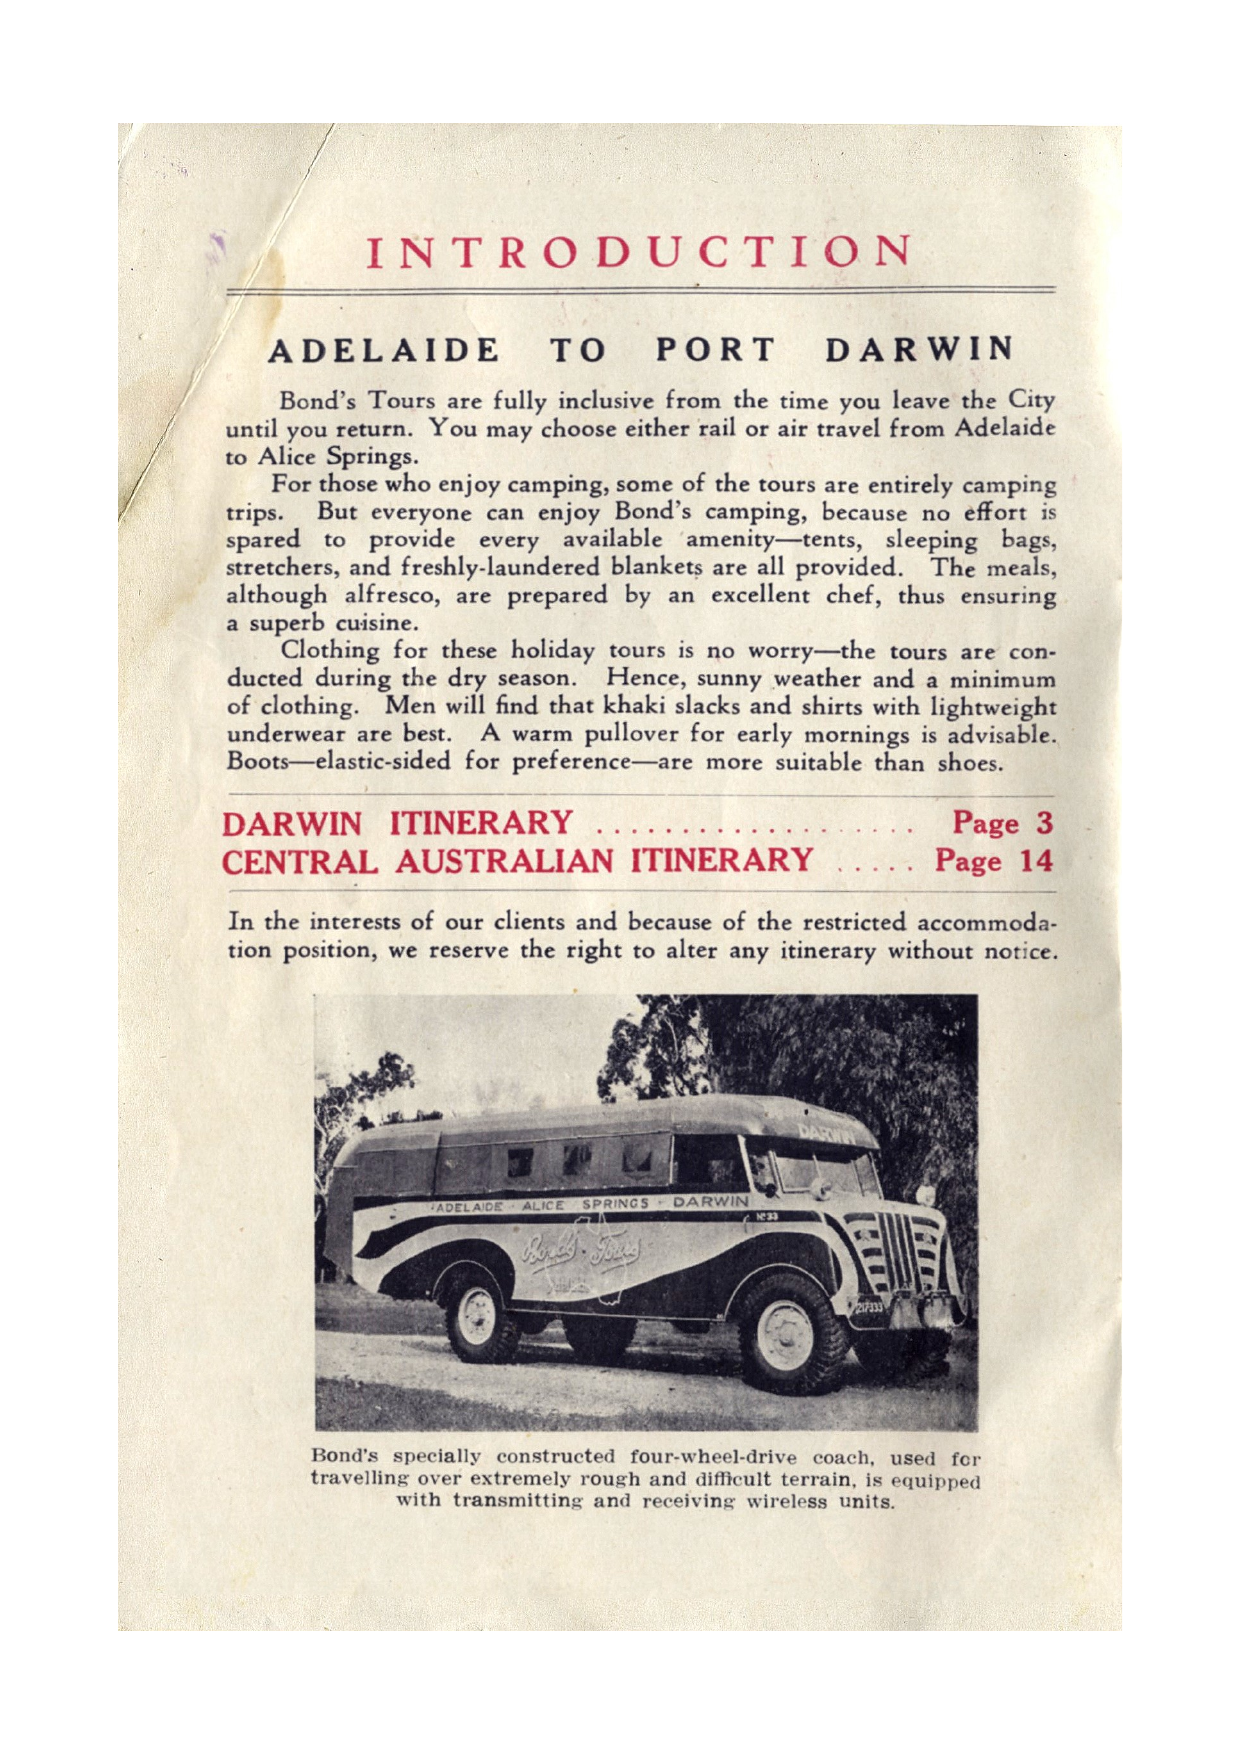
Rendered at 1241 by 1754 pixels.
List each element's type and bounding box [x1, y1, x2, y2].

picture [118, 123, 1123, 1631]
